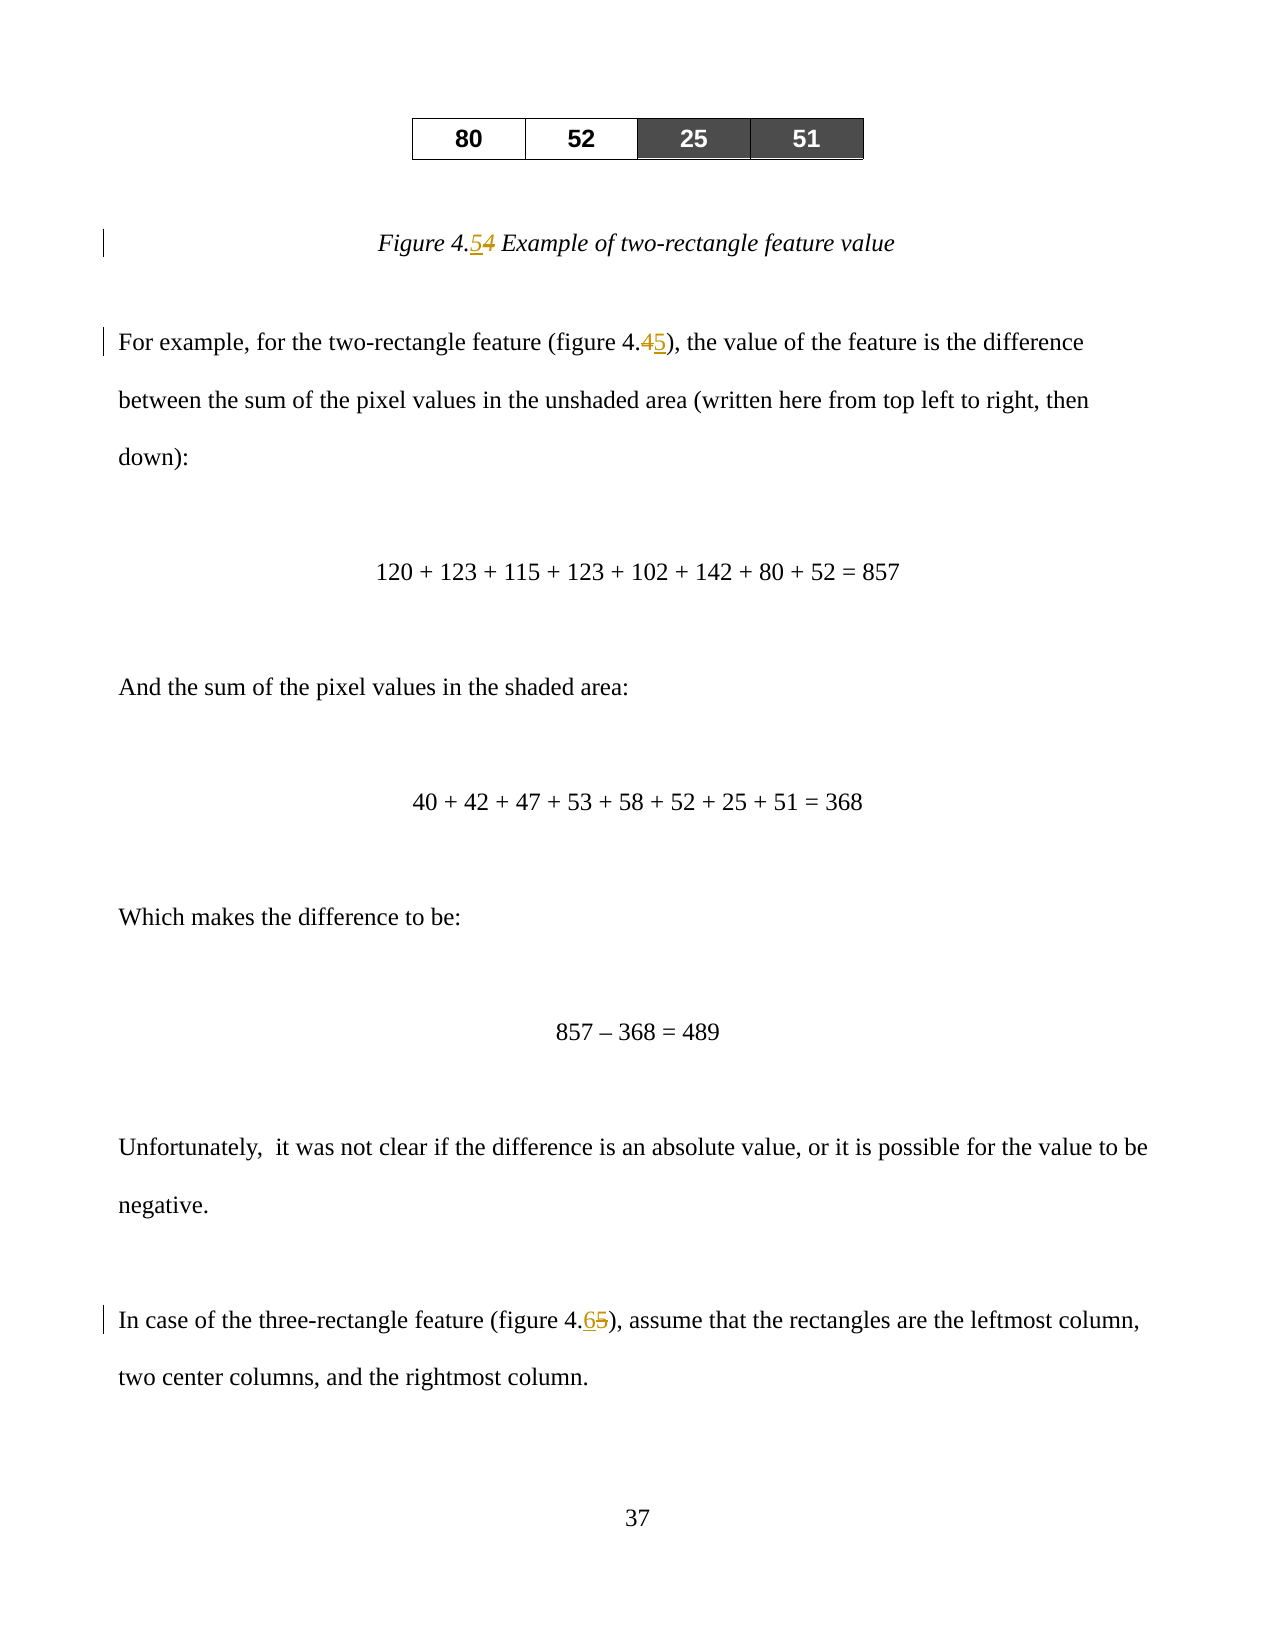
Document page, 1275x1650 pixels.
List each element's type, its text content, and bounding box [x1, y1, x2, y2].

table_cell 25 [638, 119, 750, 158]
text And the sum of the pixel values in the shaded area: [118, 672, 1157, 701]
table_cell 80 [413, 119, 525, 158]
text 120 + 123 + 115 + 123 + 102 + 142 + 80 + 52 = 857 [118, 557, 1157, 586]
table_cell 52 [526, 119, 637, 158]
table_cell 51 [751, 119, 863, 158]
text For example, for the two-rectangle feature (figure 4.5), the value of the feature is the difference between the sum of the pixel values in the unshaded area (written here from top left to right, then down): [118, 327, 1157, 471]
text Which makes the difference to be: [118, 902, 1157, 931]
text In case of the three-rectangle feature (figure 4.6), assume that the rectangles are the leftmost column, two center columns, and the rightmost column. [118, 1305, 1157, 1391]
text 857 – 368 = 489 [118, 1017, 1157, 1046]
text 40 + 42 + 47 + 53 + 58 + 52 + 25 + 51 = 368 [118, 787, 1157, 816]
text Figure 4.5 Example of two-rectangle feature value [118, 228, 1157, 257]
text Unfortunately, it was not clear if the difference is an absolute value, or it is possible for the value to be negative. [118, 1132, 1157, 1218]
